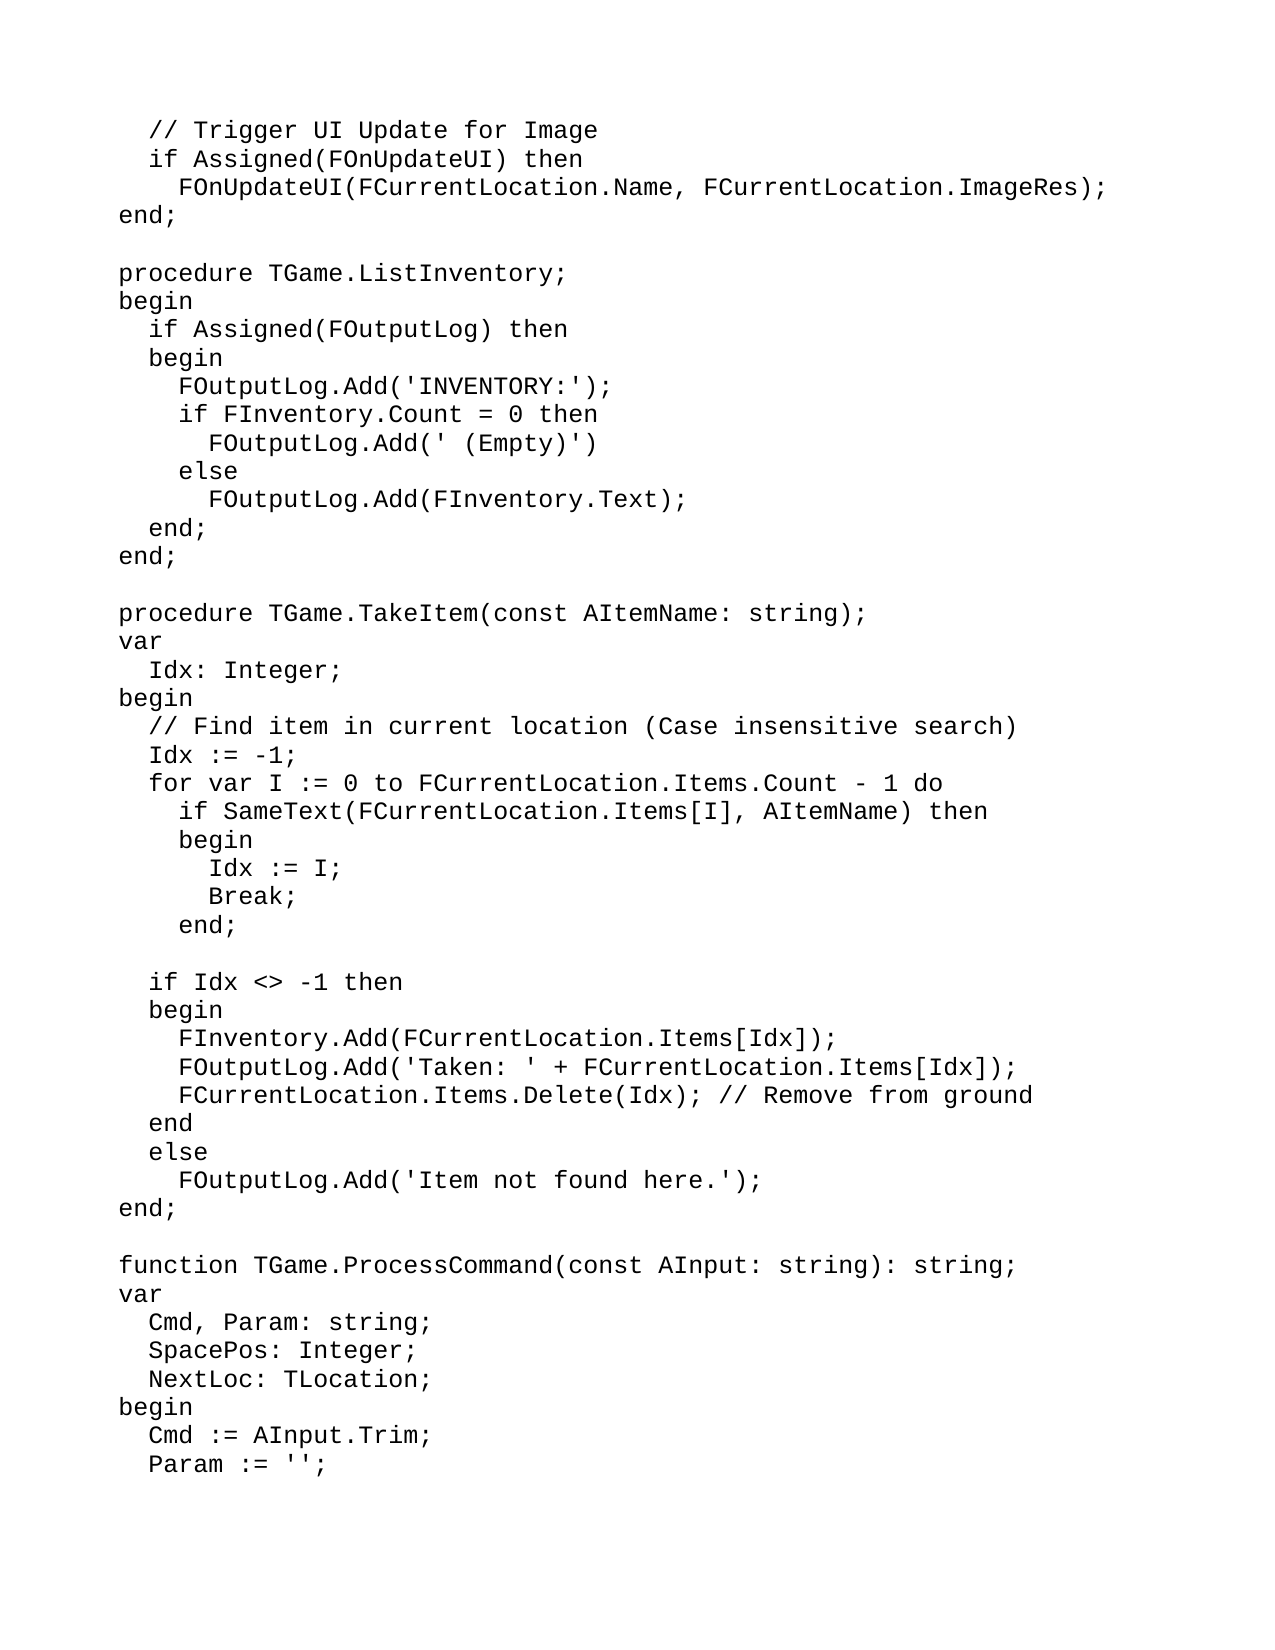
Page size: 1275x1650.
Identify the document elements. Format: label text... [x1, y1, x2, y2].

text Idx: Integer; [118, 657, 1157, 686]
text if Assigned(FOnUpdateUI) then [118, 146, 1157, 175]
text begin [118, 288, 1157, 317]
text begin [118, 345, 1157, 373]
text FInventory.Add(FCurrentLocation.Items[Idx]); [118, 1026, 1157, 1054]
text else [118, 458, 1157, 487]
text begin [118, 1395, 1157, 1423]
text var [118, 629, 1157, 657]
text begin [118, 686, 1157, 714]
text Param := ''; [118, 1451, 1157, 1480]
text if Idx <> -1 then [118, 969, 1157, 998]
text var [118, 1281, 1157, 1310]
text for var I := 0 to FCurrentLocation.Items.Count - 1 do [118, 771, 1157, 799]
text begin [118, 827, 1157, 856]
text if SameText(FCurrentLocation.Items[I], AItemName) then [118, 799, 1157, 827]
text Cmd := AInput.Trim; [118, 1423, 1157, 1451]
text NextLoc: TLocation; [118, 1366, 1157, 1395]
text end; [118, 1196, 1157, 1224]
text end; [118, 515, 1157, 543]
text FOutputLog.Add('Item not found here.'); [118, 1168, 1157, 1196]
text FOutputLog.Add('INVENTORY:'); [118, 373, 1157, 402]
text end; [118, 912, 1157, 941]
text SpacePos: Integer; [118, 1338, 1157, 1366]
text procedure TGame.ListInventory; [118, 260, 1157, 288]
text Idx := -1; [118, 742, 1157, 771]
text FOutputLog.Add('Taken: ' + FCurrentLocation.Items[Idx]); [118, 1054, 1157, 1083]
text // Find item in current location (Case insensitive search) [118, 714, 1157, 742]
text // Trigger UI Update for Image [118, 118, 1157, 146]
text FCurrentLocation.Items.Delete(Idx); // Remove from ground [118, 1083, 1157, 1111]
text if Assigned(FOutputLog) then [118, 317, 1157, 345]
text Cmd, Param: string; [118, 1310, 1157, 1338]
text else [118, 1139, 1157, 1168]
text if FInventory.Count = 0 then [118, 402, 1157, 430]
text Break; [118, 884, 1157, 912]
text end; [118, 203, 1157, 231]
text end [118, 1111, 1157, 1139]
text FOnUpdateUI(FCurrentLocation.Name, FCurrentLocation.ImageRes); [118, 175, 1157, 203]
text procedure TGame.TakeItem(const AItemName: string); [118, 601, 1157, 629]
text end; [118, 543, 1157, 572]
text FOutputLog.Add(FInventory.Text); [118, 487, 1157, 515]
text Idx := I; [118, 856, 1157, 884]
text begin [118, 998, 1157, 1026]
text function TGame.ProcessCommand(const AInput: string): string; [118, 1253, 1157, 1281]
text FOutputLog.Add(' (Empty)') [118, 430, 1157, 458]
